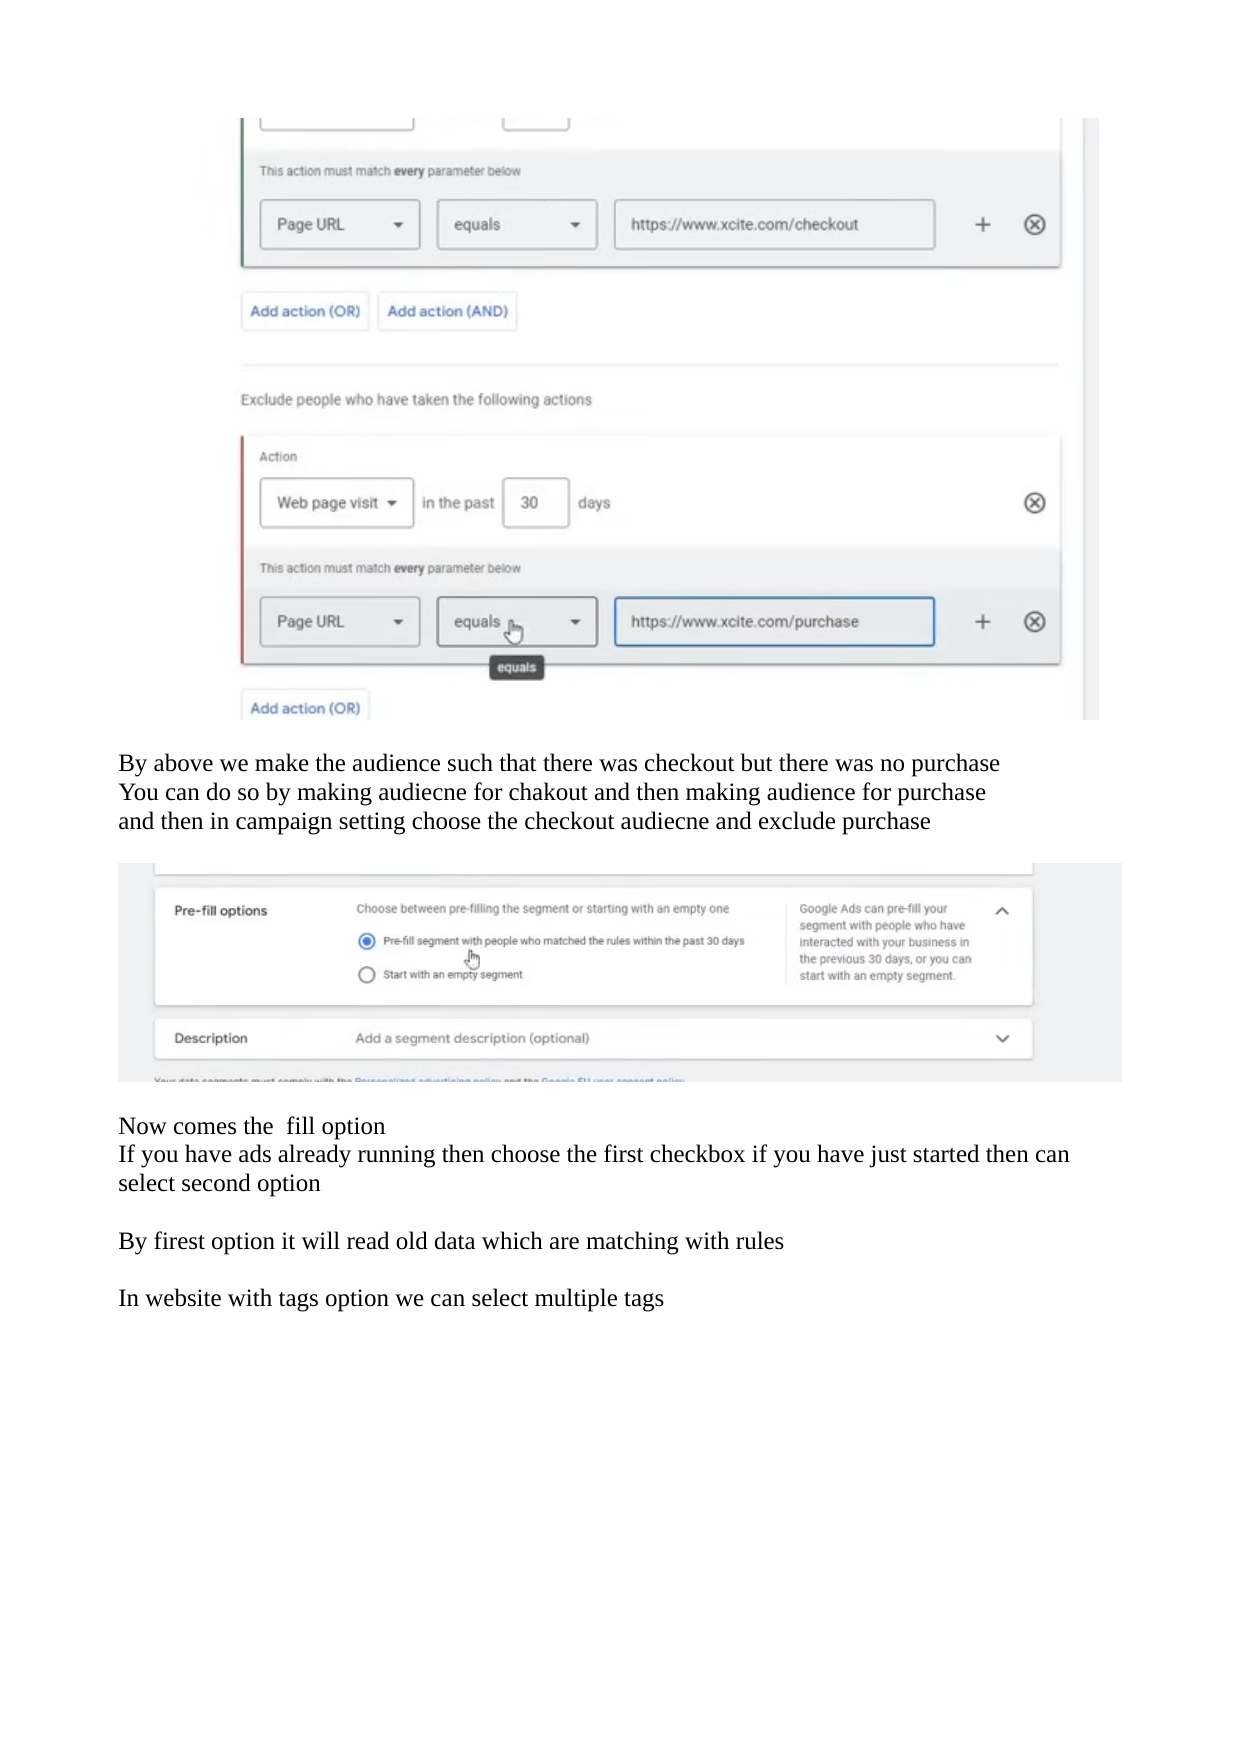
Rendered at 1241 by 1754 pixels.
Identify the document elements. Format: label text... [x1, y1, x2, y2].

picture [118, 863, 1122, 1082]
text and then in campaign setting choose the checkout audiecne and exclude purchase [118, 806, 1122, 835]
text By firest option it will read old data which are matching with rules [118, 1226, 1122, 1254]
text By above we make the audience such that there was checkout but there was no purchase [118, 748, 1122, 777]
text If you have ads already running then choose the first checkbox if you have just started then can select second option [118, 1139, 1122, 1197]
picture [141, 118, 1099, 720]
text You can do so by making audiecne for chakout and then making audience for purchase [118, 777, 1122, 806]
text In website with tags option we can select multiple tags [118, 1283, 1122, 1312]
text Now comes the fill option [118, 1111, 1122, 1139]
